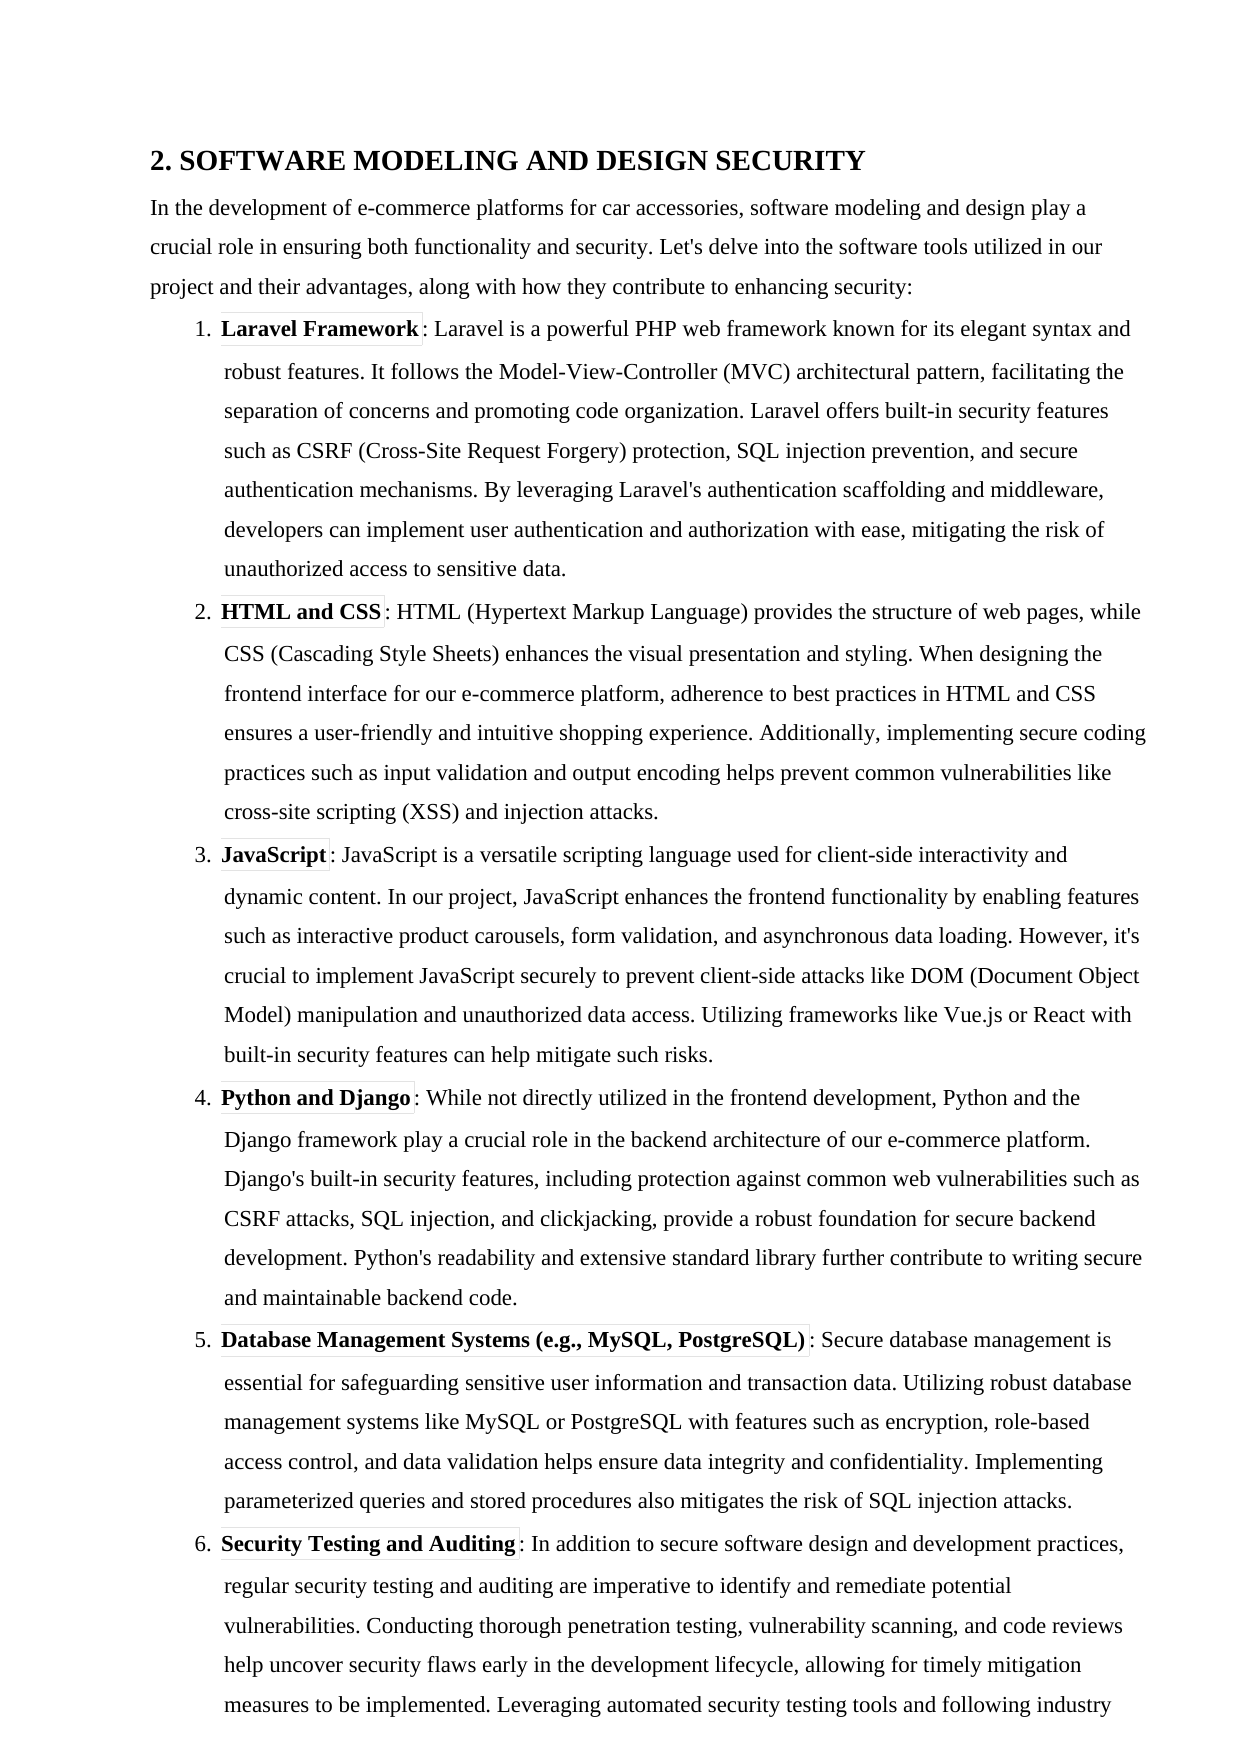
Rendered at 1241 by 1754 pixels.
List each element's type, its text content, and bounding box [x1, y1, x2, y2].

text In the development of e-commerce platforms for car accessories, software modeling and design play a crucial role in ensuring both functionality and security. Let's delve into the software tools utilized in our project and their advantages, along with how they contribute to enhancing security: [150, 194, 1152, 299]
text 2. SOFTWARE MODELING AND DESIGN SECURITY [150, 143, 1152, 177]
list Python and Django: While not directly utilized in the frontend development, Python and the Django framework play a crucial role in the backend architecture of our e-commerce platform. Django's built-in security features, including protection against common web vulnerabilities such as CSRF attacks, SQL injection, and clickjacking, provide a robust foundation for secure backend development. Python's readability and extensive standard library further contribute to writing secure and maintainable backend code. [194, 1081, 1152, 1310]
list Database Management Systems (e.g., MySQL, PostgreSQL): Secure database management is essential for safeguarding sensitive user information and transaction data. Utilizing robust database management systems like MySQL or PostgreSQL with features such as encryption, role-based access control, and data validation helps ensure data integrity and confidentiality. Implementing parameterized queries and stored procedures also mitigates the risk of SQL injection attacks. [194, 1323, 1152, 1514]
list Security Testing and Auditing: In addition to secure software design and development practices, regular security testing and auditing are imperative to identify and remediate potential vulnerabilities. Conducting thorough penetration testing, vulnerability scanning, and code reviews help uncover security flaws early in the development lifecycle, allowing for timely mitigation measures to be implemented. Leveraging automated security testing tools and following industry [194, 1527, 1152, 1717]
list Laravel Framework: Laravel is a powerful PHP web framework known for its elegant syntax and robust features. It follows the Model-View-Controller (MVC) architectural pattern, facilitating the separation of concerns and promoting code organization. Laravel offers built-in security features such as CSRF (Cross-Site Request Forgery) protection, SQL injection prevention, and secure authentication mechanisms. By leveraging Laravel's authentication scaffolding and middleware, developers can implement user authentication and authorization with ease, mitigating the risk of unauthorized access to sensitive data. [194, 312, 1152, 582]
list HTML and CSS: HTML (Hypertext Markup Language) provides the structure of web pages, while CSS (Cascading Style Sheets) enhances the visual presentation and styling. When designing the frontend interface for our e-commerce platform, adherence to best practices in HTML and CSS ensures a user-friendly and intuitive shopping experience. Additionally, implementing secure coding practices such as input validation and output encoding helps prevent common vulnerabilities like cross-site scripting (XSS) and injection attacks. [194, 595, 1152, 824]
list JavaScript: JavaScript is a versatile scripting language used for client-side interactivity and dynamic content. In our project, JavaScript enhances the frontend functionality by enabling features such as interactive product carousels, form validation, and asynchronous data loading. However, it's crucial to implement JavaScript securely to prevent client-side attacks like DOM (Document Object Model) manipulation and unauthorized data access. Utilizing frameworks like Vue.js or React with built-in security features can help mitigate such risks. [194, 838, 1152, 1067]
